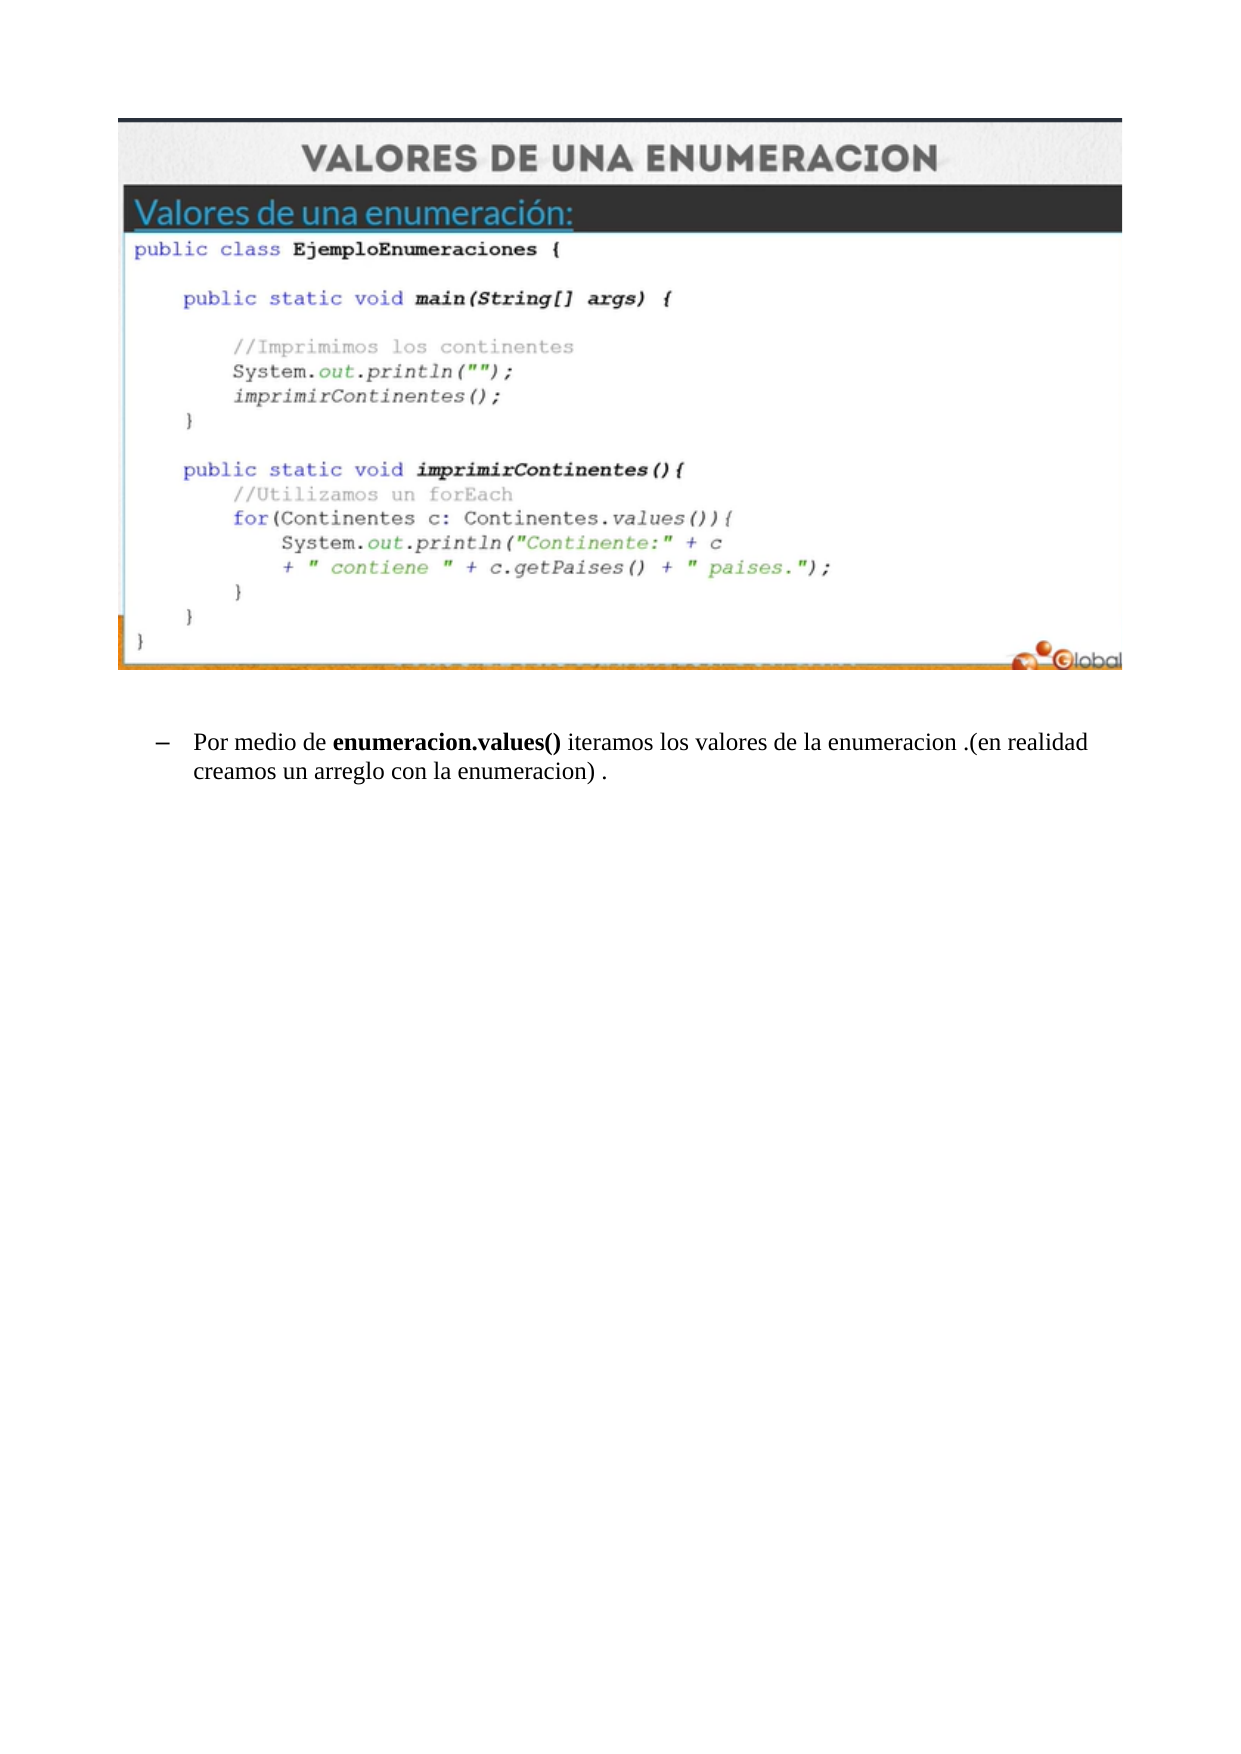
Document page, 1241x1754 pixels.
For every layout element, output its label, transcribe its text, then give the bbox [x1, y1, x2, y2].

list Por medio de enumeracion.values() iteramos los valores de la enumeracion .(en realidad creamos un arreglo con la enumeracion) . [156, 727, 1122, 784]
picture [118, 118, 1123, 670]
